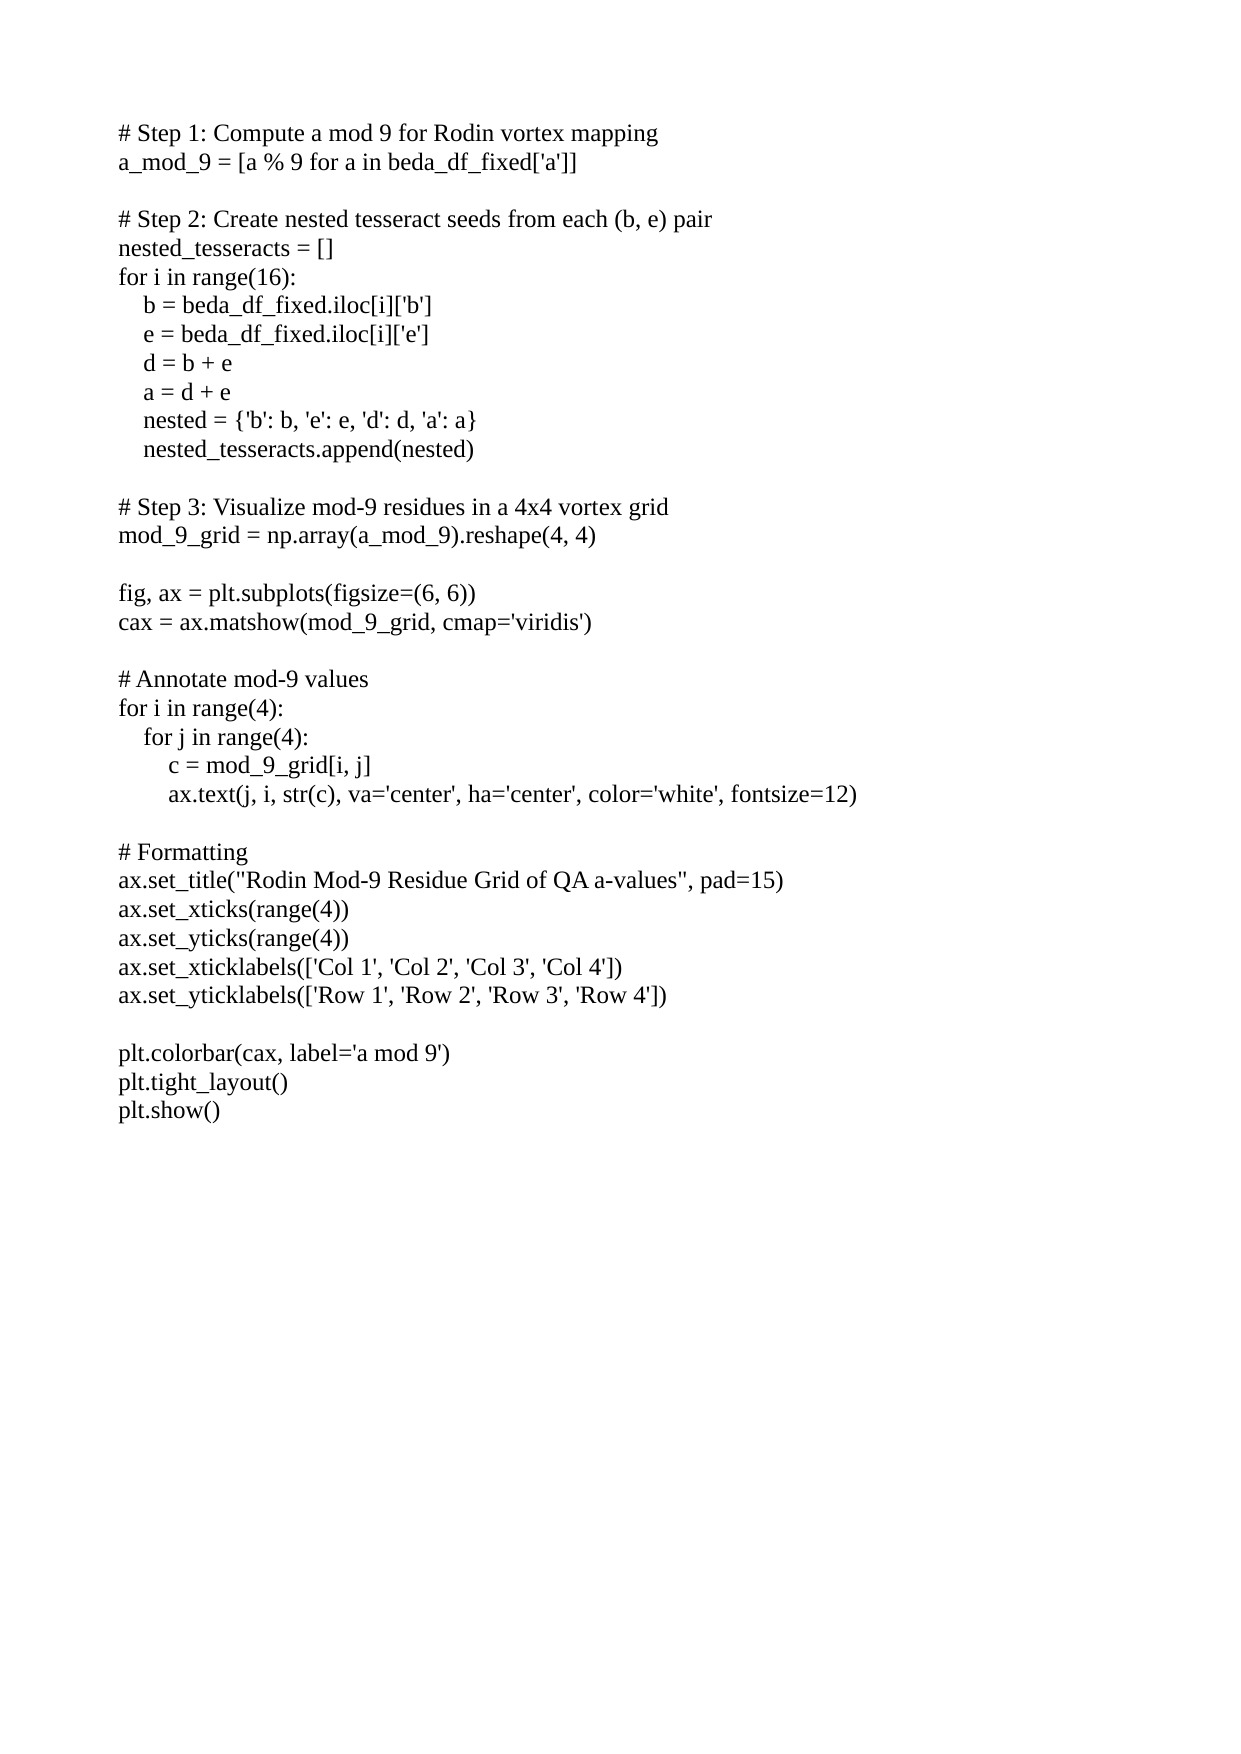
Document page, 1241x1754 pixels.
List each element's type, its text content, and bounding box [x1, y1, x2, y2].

text nested_tesseracts = [] [118, 233, 1122, 262]
text d = b + e [118, 348, 1122, 377]
text mod_9_grid = np.array(a_mod_9).reshape(4, 4) [118, 521, 1122, 549]
text # Step 2: Create nested tesseract seeds from each (b, e) pair [118, 204, 1122, 233]
text e = beda_df_fixed.iloc[i]['e'] [118, 319, 1122, 348]
text # Step 3: Visualize mod-9 residues in a 4x4 vortex grid [118, 492, 1122, 521]
text a = d + e [118, 377, 1122, 406]
text # Formatting [118, 837, 1122, 866]
text for i in range(16): [118, 262, 1122, 291]
text ax.set_yticklabels(['Row 1', 'Row 2', 'Row 3', 'Row 4']) [118, 981, 1122, 1009]
text ax.set_yticks(range(4)) [118, 923, 1122, 952]
text cax = ax.matshow(mod_9_grid, cmap='viridis') [118, 607, 1122, 636]
text ax.set_title("Rodin Mod-9 Residue Grid of QA a-values", pad=15) [118, 866, 1122, 894]
text nested = {'b': b, 'e': e, 'd': d, 'a': a} [118, 406, 1122, 434]
text plt.tight_layout() [118, 1067, 1122, 1096]
text c = mod_9_grid[i, j] [118, 751, 1122, 779]
text ax.text(j, i, str(c), va='center', ha='center', color='white', fontsize=12) [118, 779, 1122, 808]
text for i in range(4): [118, 693, 1122, 722]
text # Step 1: Compute a mod 9 for Rodin vortex mapping [118, 118, 1122, 147]
text plt.colorbar(cax, label='a mod 9') [118, 1038, 1122, 1067]
text fig, ax = plt.subplots(figsize=(6, 6)) [118, 578, 1122, 607]
text # Annotate mod-9 values [118, 664, 1122, 693]
text ax.set_xticks(range(4)) [118, 894, 1122, 923]
text nested_tesseracts.append(nested) [118, 434, 1122, 463]
text plt.show() [118, 1096, 1122, 1124]
text a_mod_9 = [a % 9 for a in beda_df_fixed['a']] [118, 147, 1122, 176]
text ax.set_xticklabels(['Col 1', 'Col 2', 'Col 3', 'Col 4']) [118, 952, 1122, 981]
text for j in range(4): [118, 722, 1122, 751]
text b = beda_df_fixed.iloc[i]['b'] [118, 291, 1122, 319]
